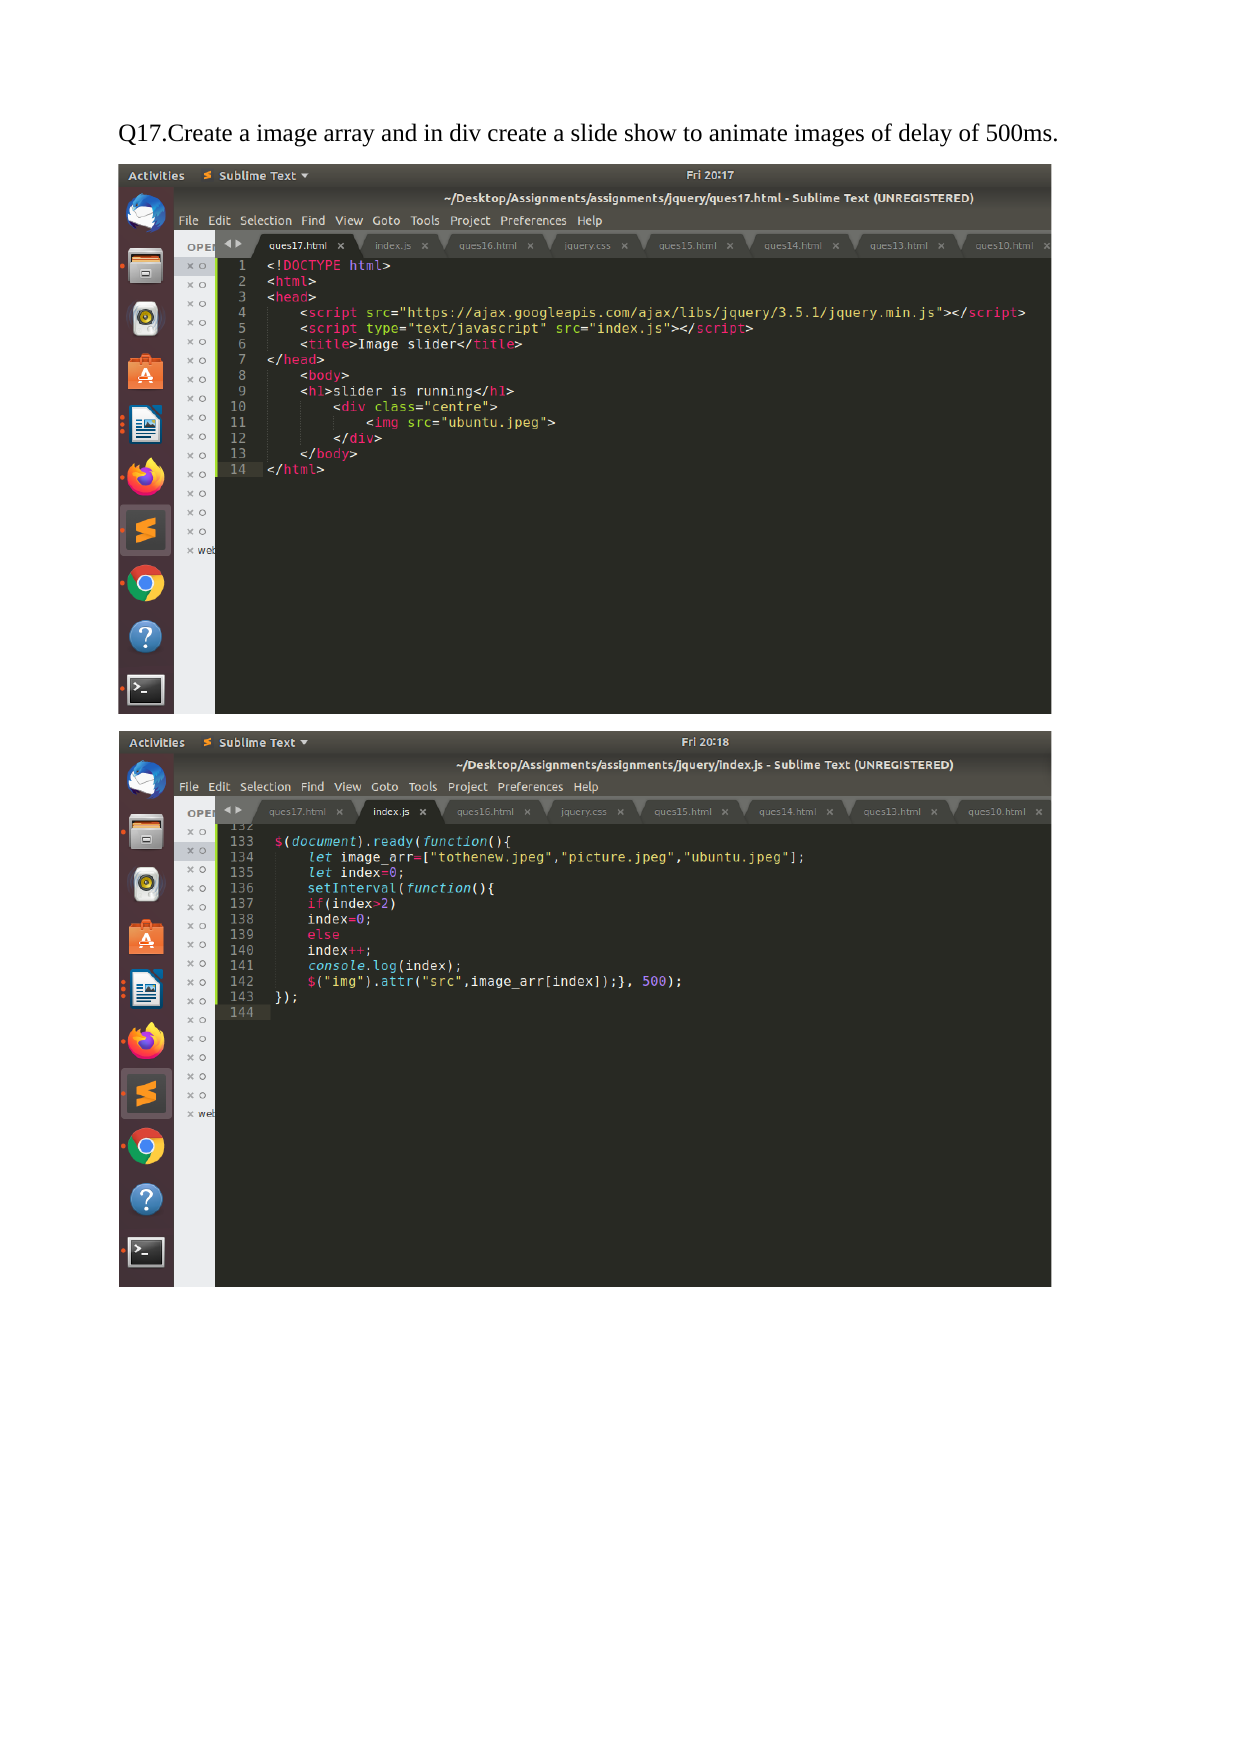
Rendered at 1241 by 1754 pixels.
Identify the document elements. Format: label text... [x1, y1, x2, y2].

picture [118, 164, 1052, 714]
picture [119, 731, 1052, 1287]
text Q17.Create a image array and in div create a slide show to animate images of delay of 500ms. [118, 118, 1122, 147]
